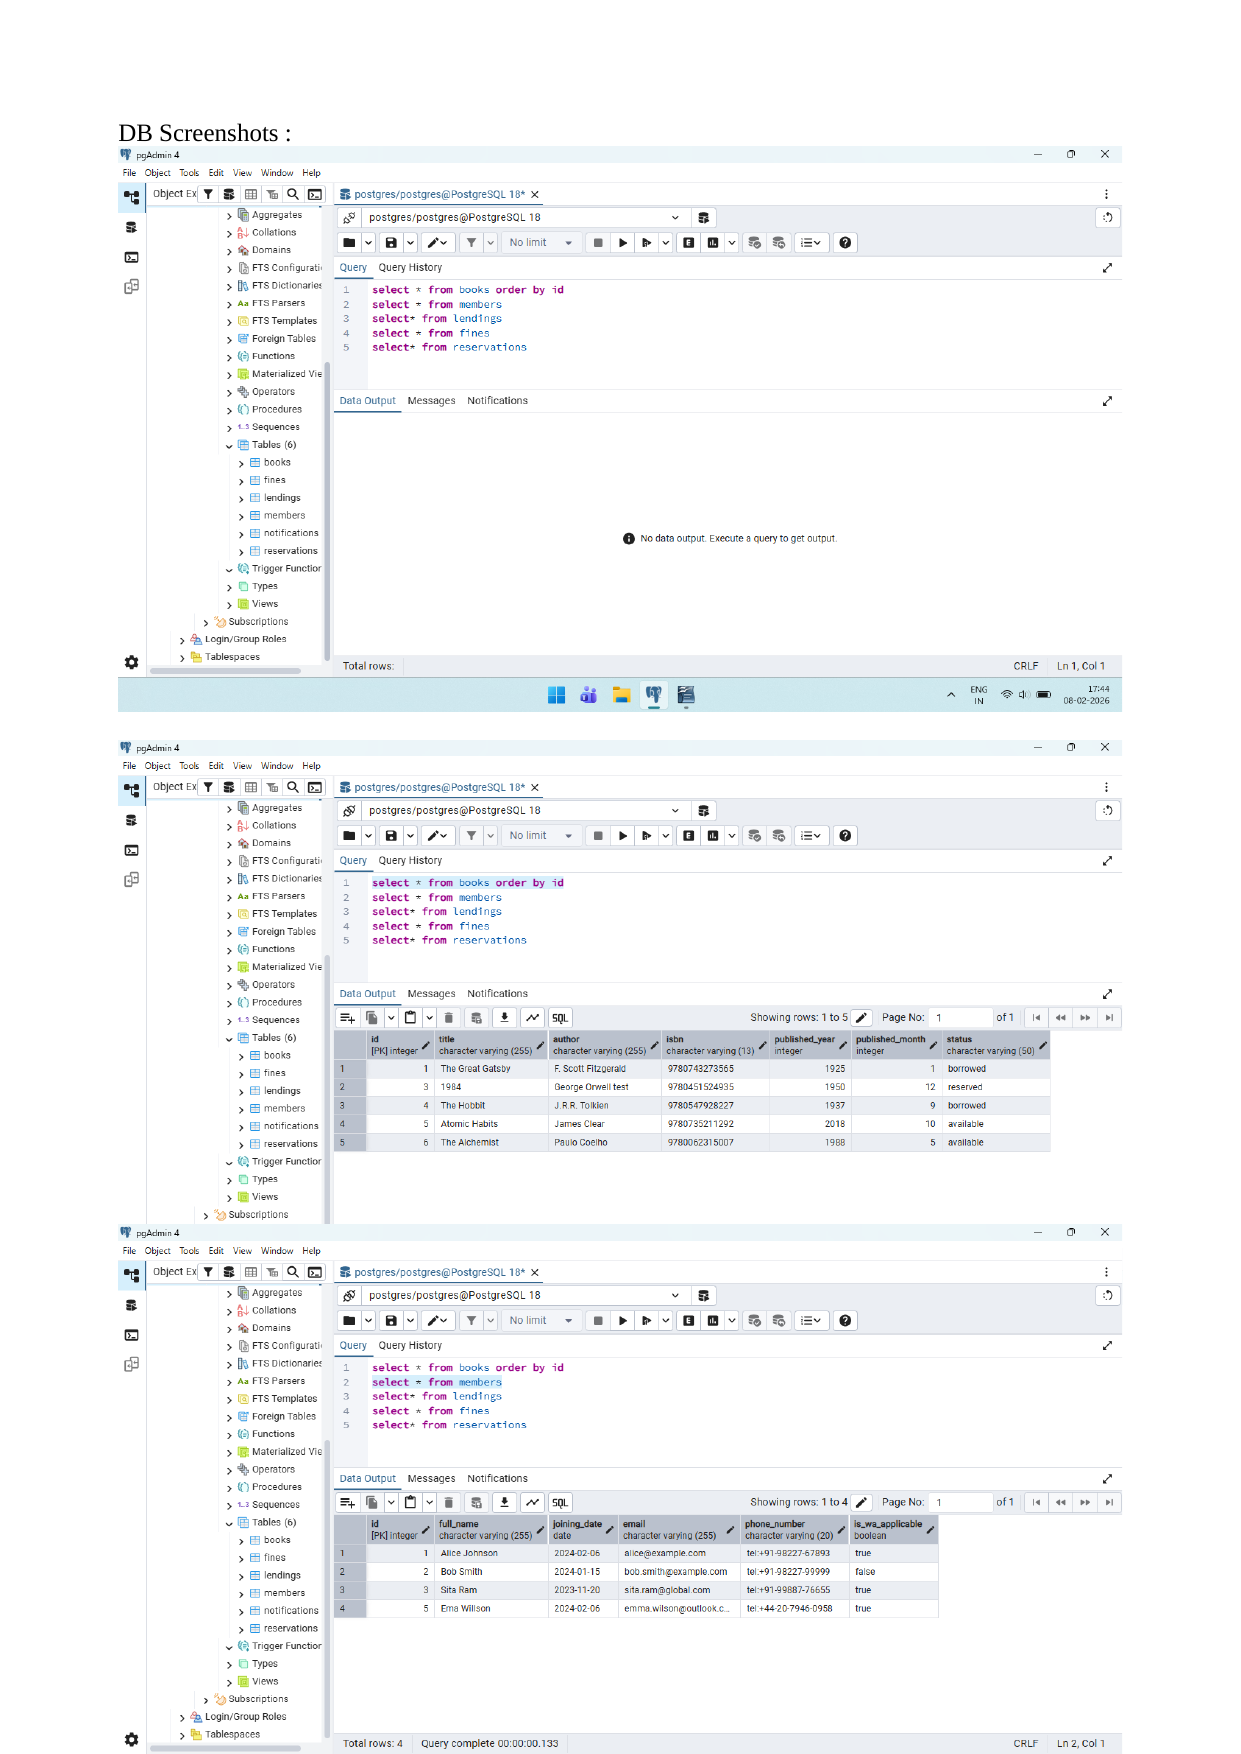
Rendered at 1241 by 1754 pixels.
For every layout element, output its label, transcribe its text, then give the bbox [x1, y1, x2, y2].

text DB Screenshots : [118, 118, 1122, 146]
picture [118, 146, 1123, 712]
picture [118, 740, 1123, 1754]
